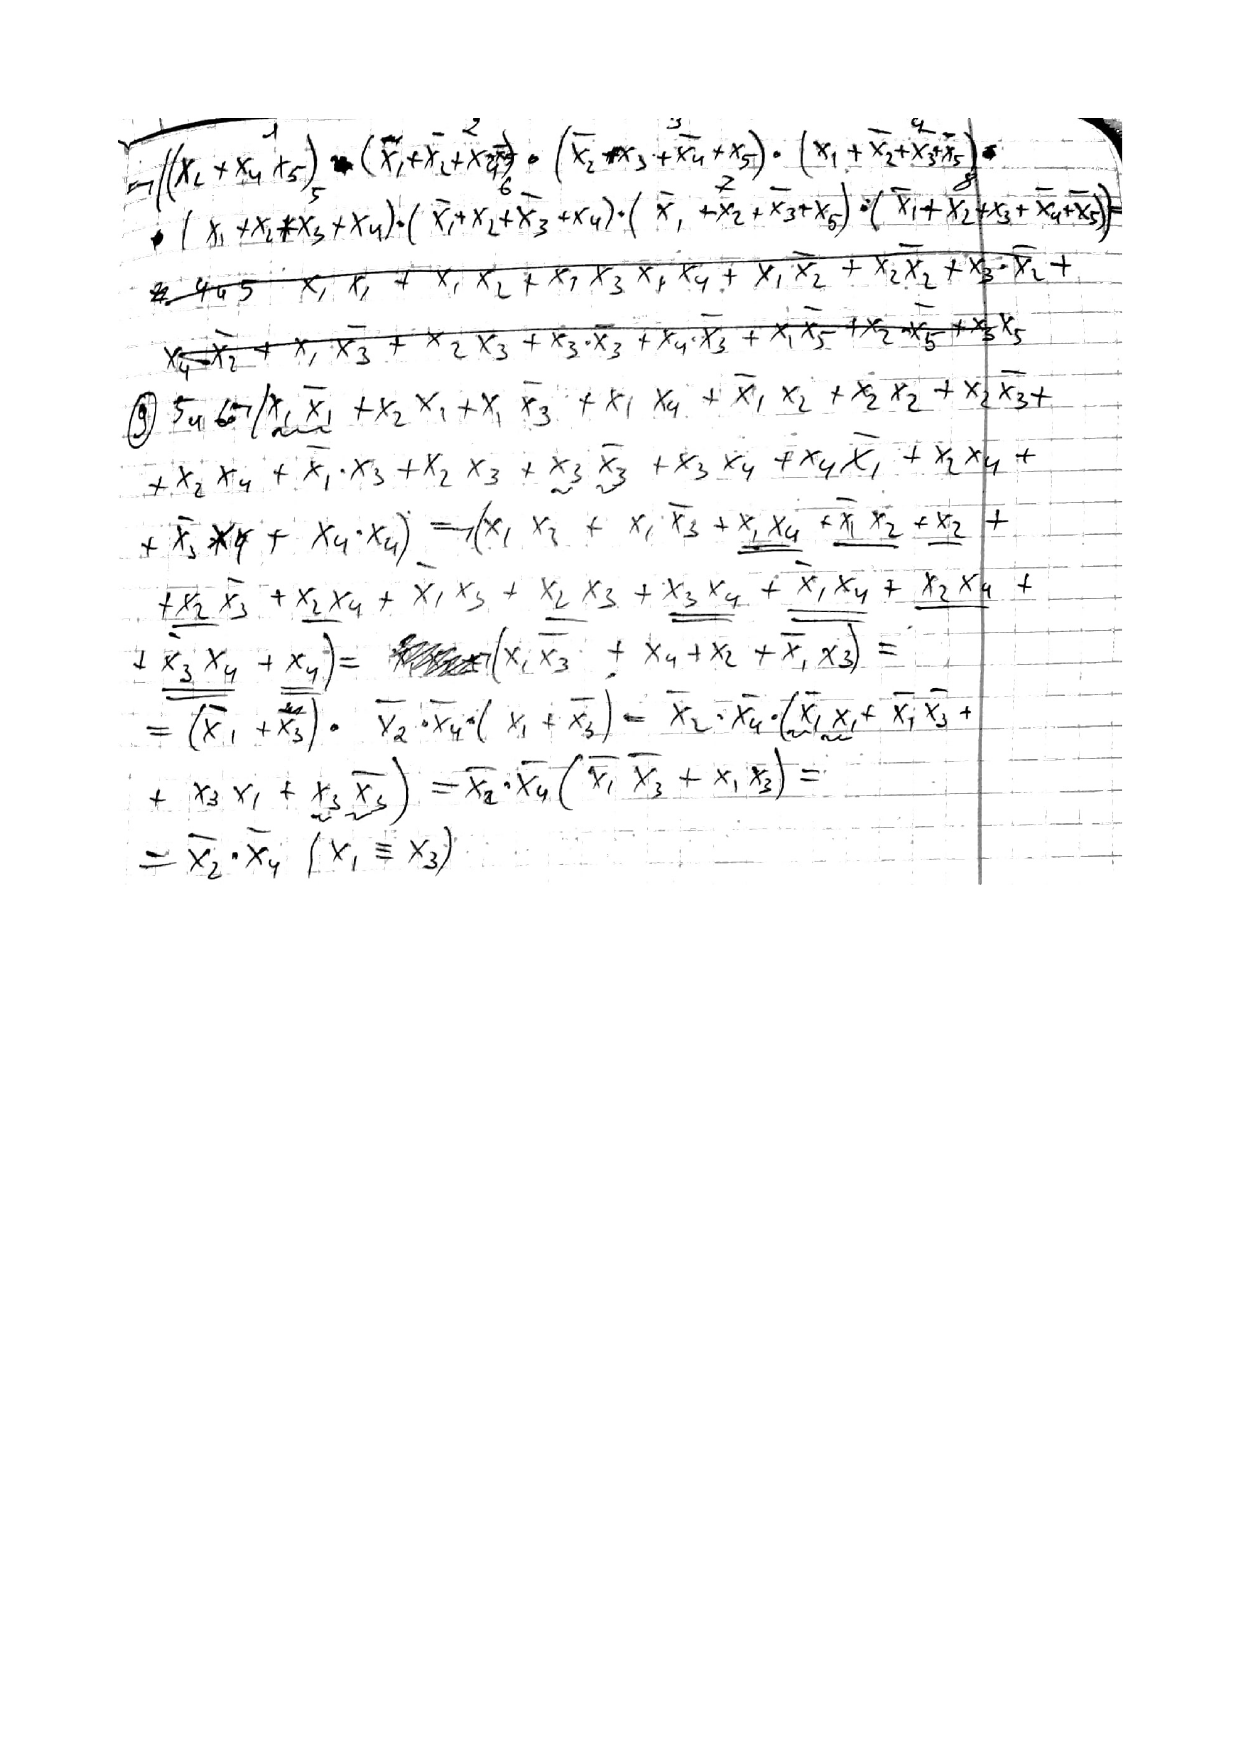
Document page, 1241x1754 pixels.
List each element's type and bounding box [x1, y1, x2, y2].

picture [118, 118, 1123, 885]
